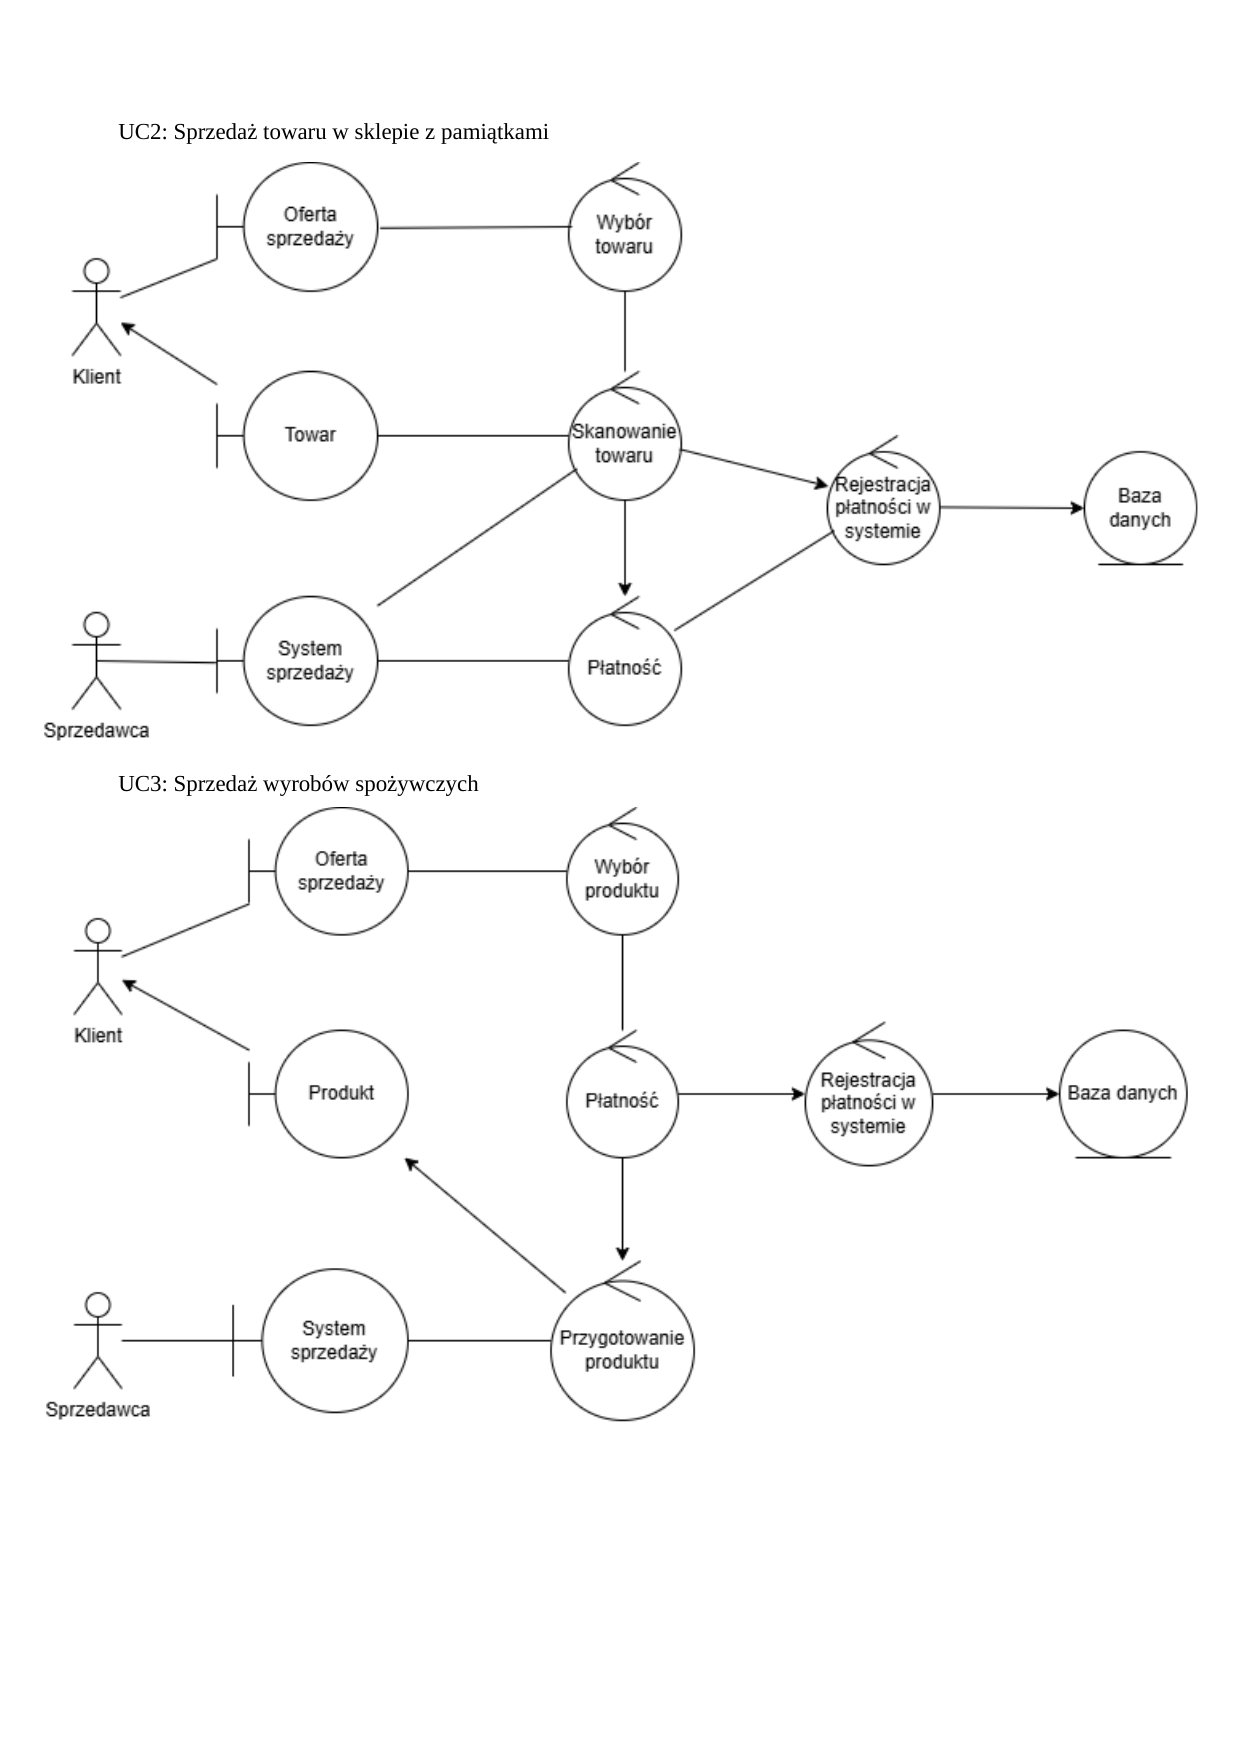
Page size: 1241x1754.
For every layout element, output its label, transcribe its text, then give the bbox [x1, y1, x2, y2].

text UC2: Sprzedaż towaru w sklepie z pamiątkami [118, 118, 1122, 144]
picture [43, 162, 1198, 744]
text UC3: Sprzedaż wyrobów spożywczych [118, 770, 1122, 796]
picture [45, 807, 1188, 1423]
